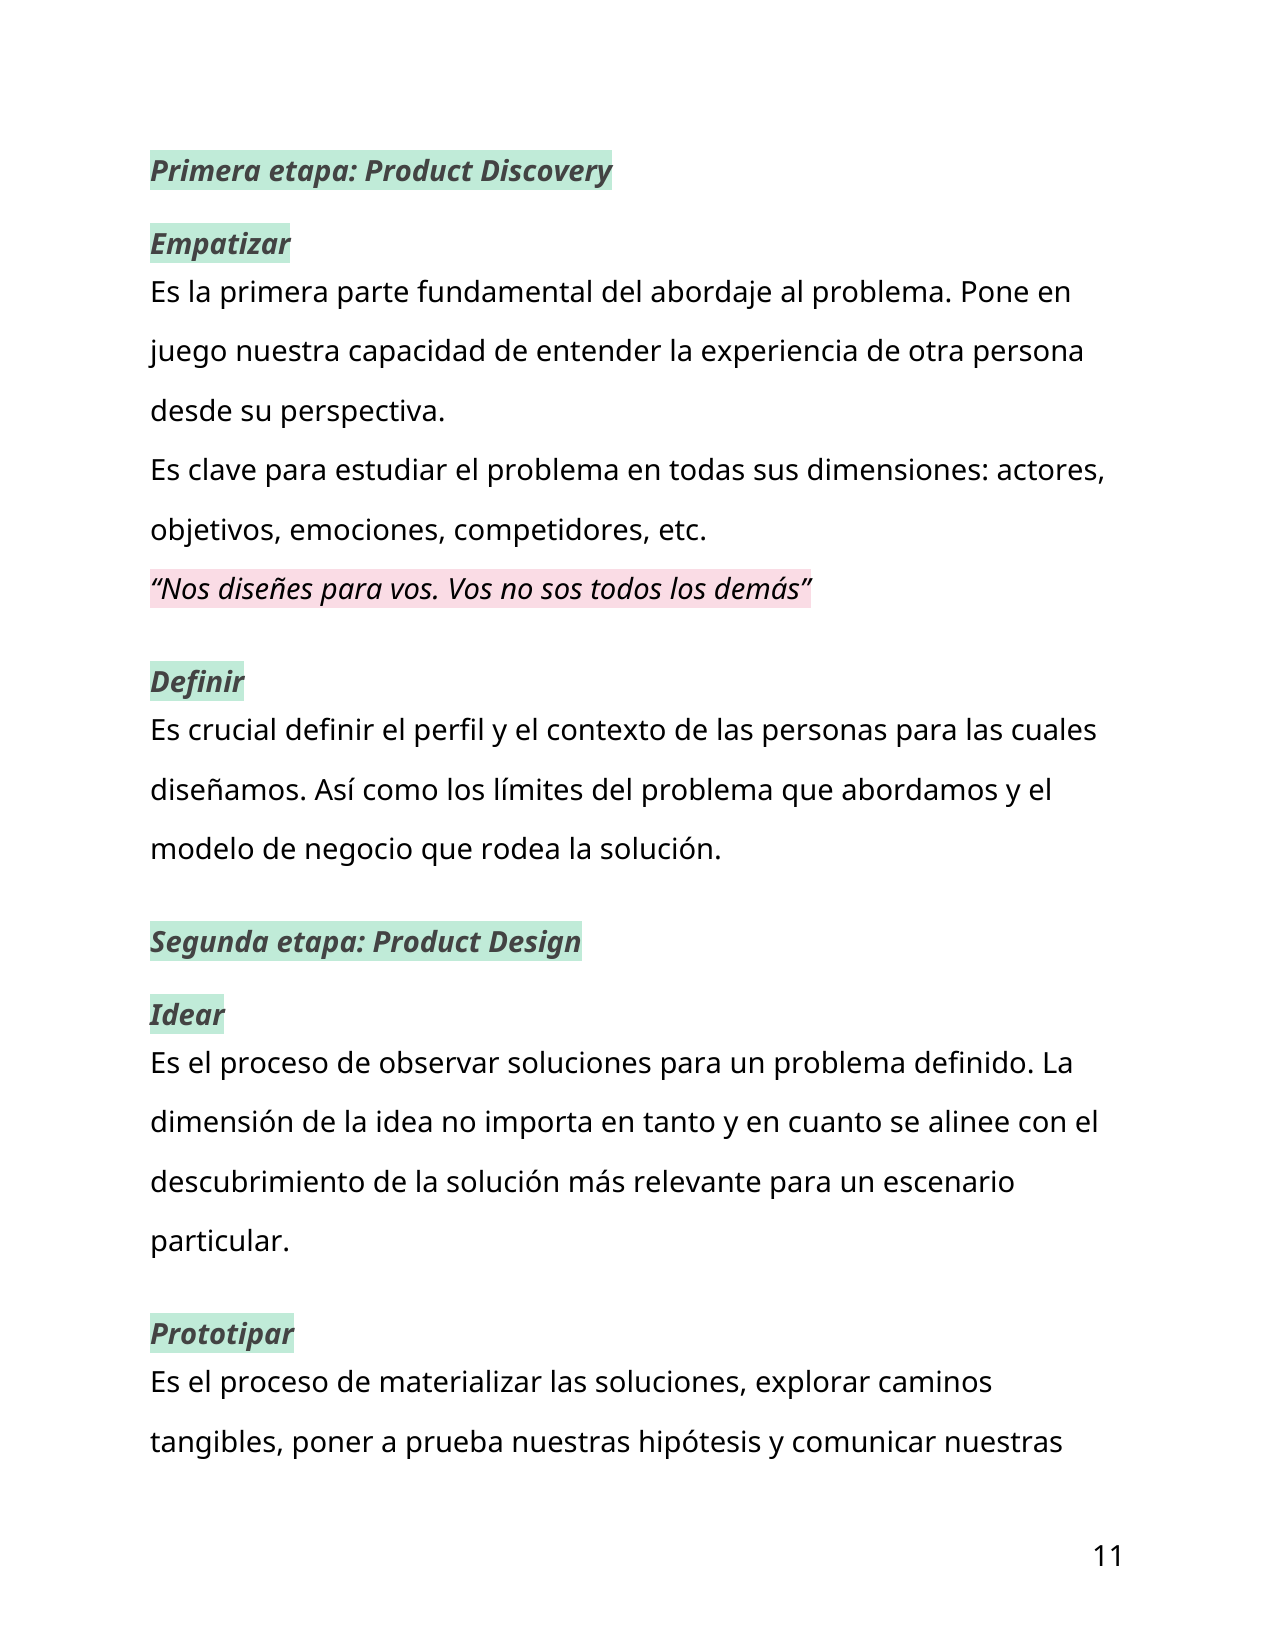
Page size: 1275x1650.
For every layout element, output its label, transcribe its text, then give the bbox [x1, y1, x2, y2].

text “Nos diseñes para vos. Vos no sos todos los demás” [150, 568, 1125, 608]
subtitle Segunda etapa: Product Design [582, 921, 1125, 961]
subtitle Definir [244, 661, 1125, 701]
subtitle Primera etapa: Product Discovery [612, 150, 1125, 190]
subtitle Idear [224, 994, 1125, 1034]
text Es la primera parte fundamental del abordaje al problema. Pone en juego nuestra capacidad de entender la experiencia de otra persona desde su perspectiva. [150, 271, 1125, 430]
subtitle Prototipar [294, 1313, 1125, 1353]
text Es crucial definir el perfil y el contexto de las personas para las cuales diseñamos. Así como los límites del problema que abordamos y el modelo de negocio que rodea la solución. [150, 709, 1125, 868]
text Es el proceso de materializar las soluciones, explorar caminos tangibles, poner a prueba nuestras hipótesis y comunicar nuestras [150, 1361, 1125, 1461]
text Es clave para estudiar el problema en todas sus dimensiones: actores, objetivos, emociones, competidores, etc. [150, 449, 1125, 549]
subtitle Empatizar [290, 223, 1125, 263]
text Es el proceso de observar soluciones para un problema definido. La dimensión de la idea no importa en tanto y en cuanto se alinee con el descubrimiento de la solución más relevante para un escenario particular. [150, 1042, 1125, 1260]
